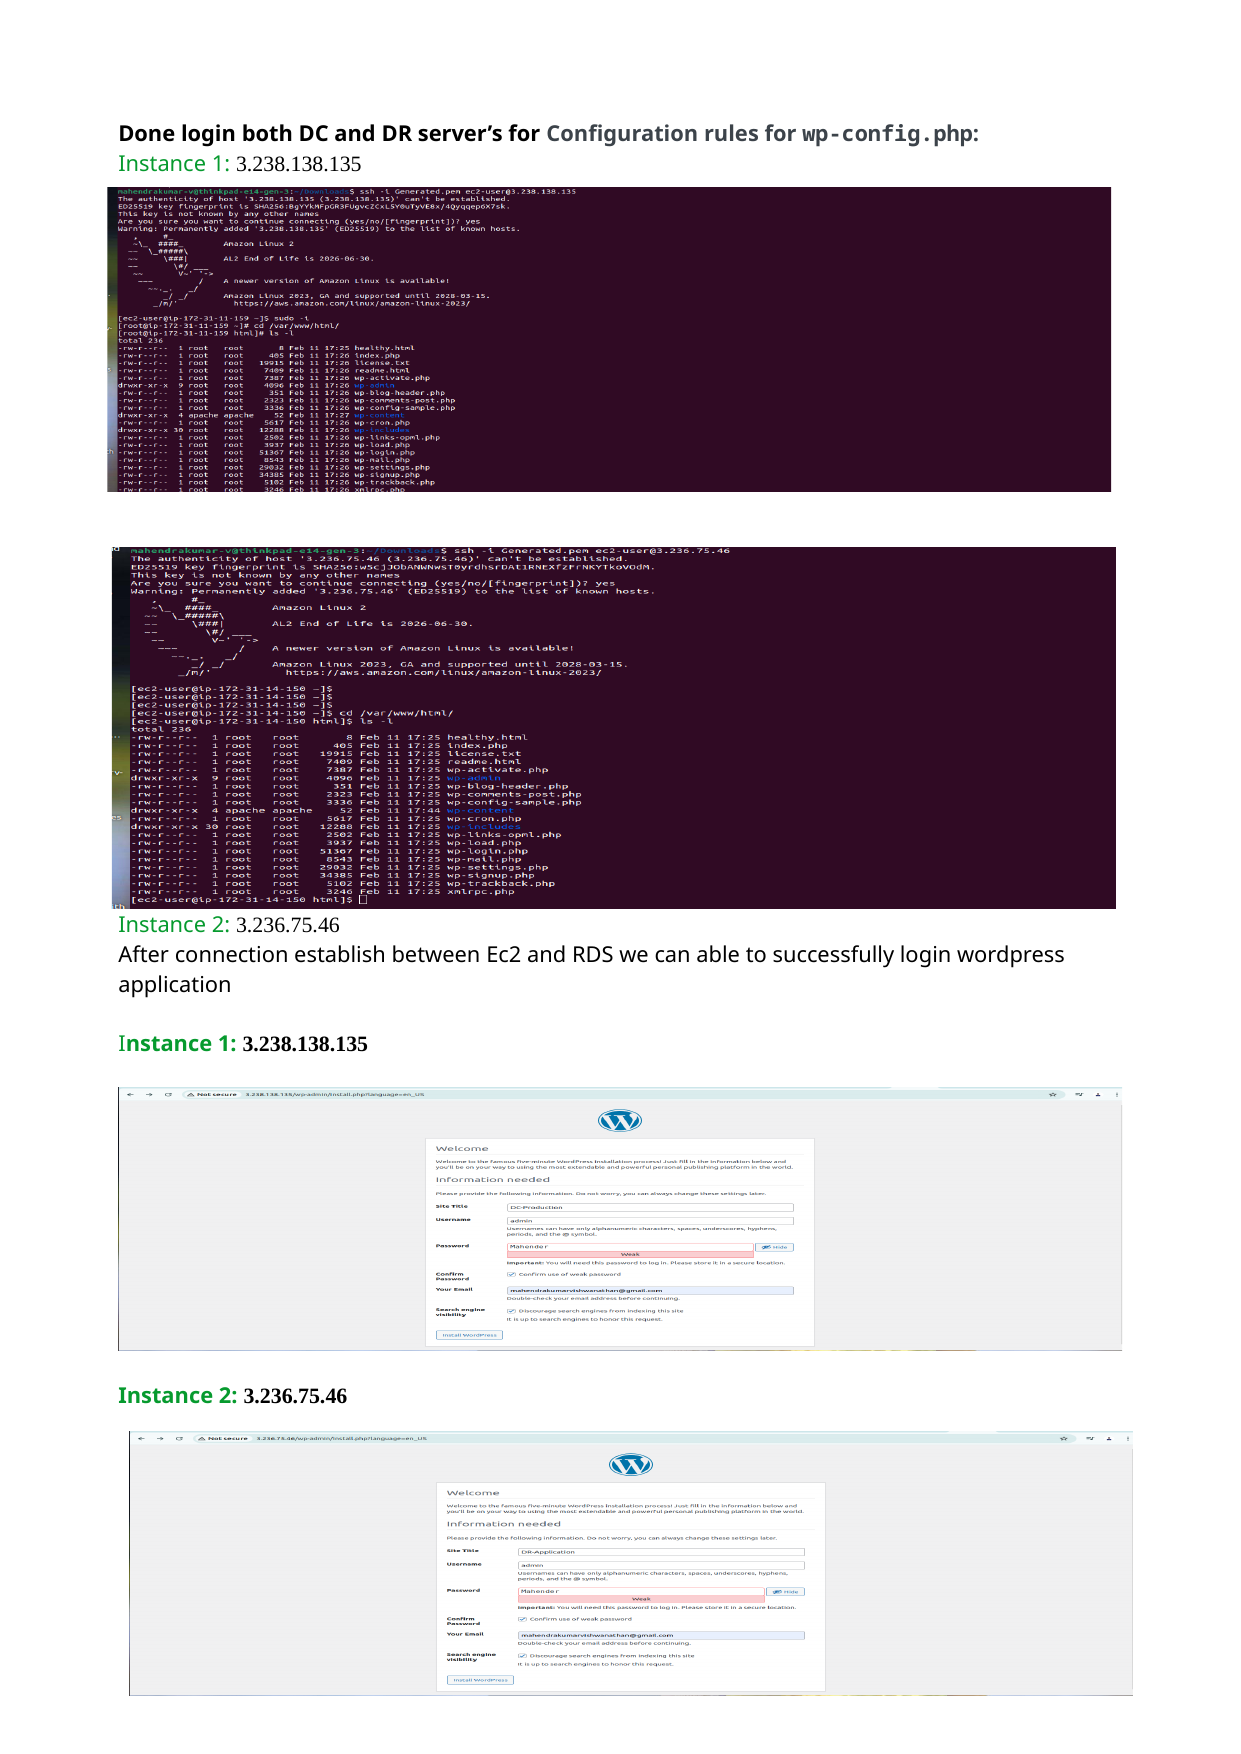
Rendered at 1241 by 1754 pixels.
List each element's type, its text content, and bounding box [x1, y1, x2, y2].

picture [111, 547, 1116, 909]
text Instance 2: 3.236.75.46 [118, 520, 1122, 939]
picture [118, 1087, 1123, 1351]
text After connection establish between Ec2 and RDS we can able to successfully login wordpress application [118, 939, 1122, 998]
picture [129, 1431, 1133, 1696]
text Done login both DC and DR server’s for Configuration rules for wp-config.php: Instance 1: 3.238.138.135 [118, 118, 1122, 520]
picture [107, 187, 1112, 492]
text Instance 2: 3.236.75.46 [118, 1380, 1122, 1410]
text Instance 1: 3.238.138.135 [118, 1028, 1122, 1058]
